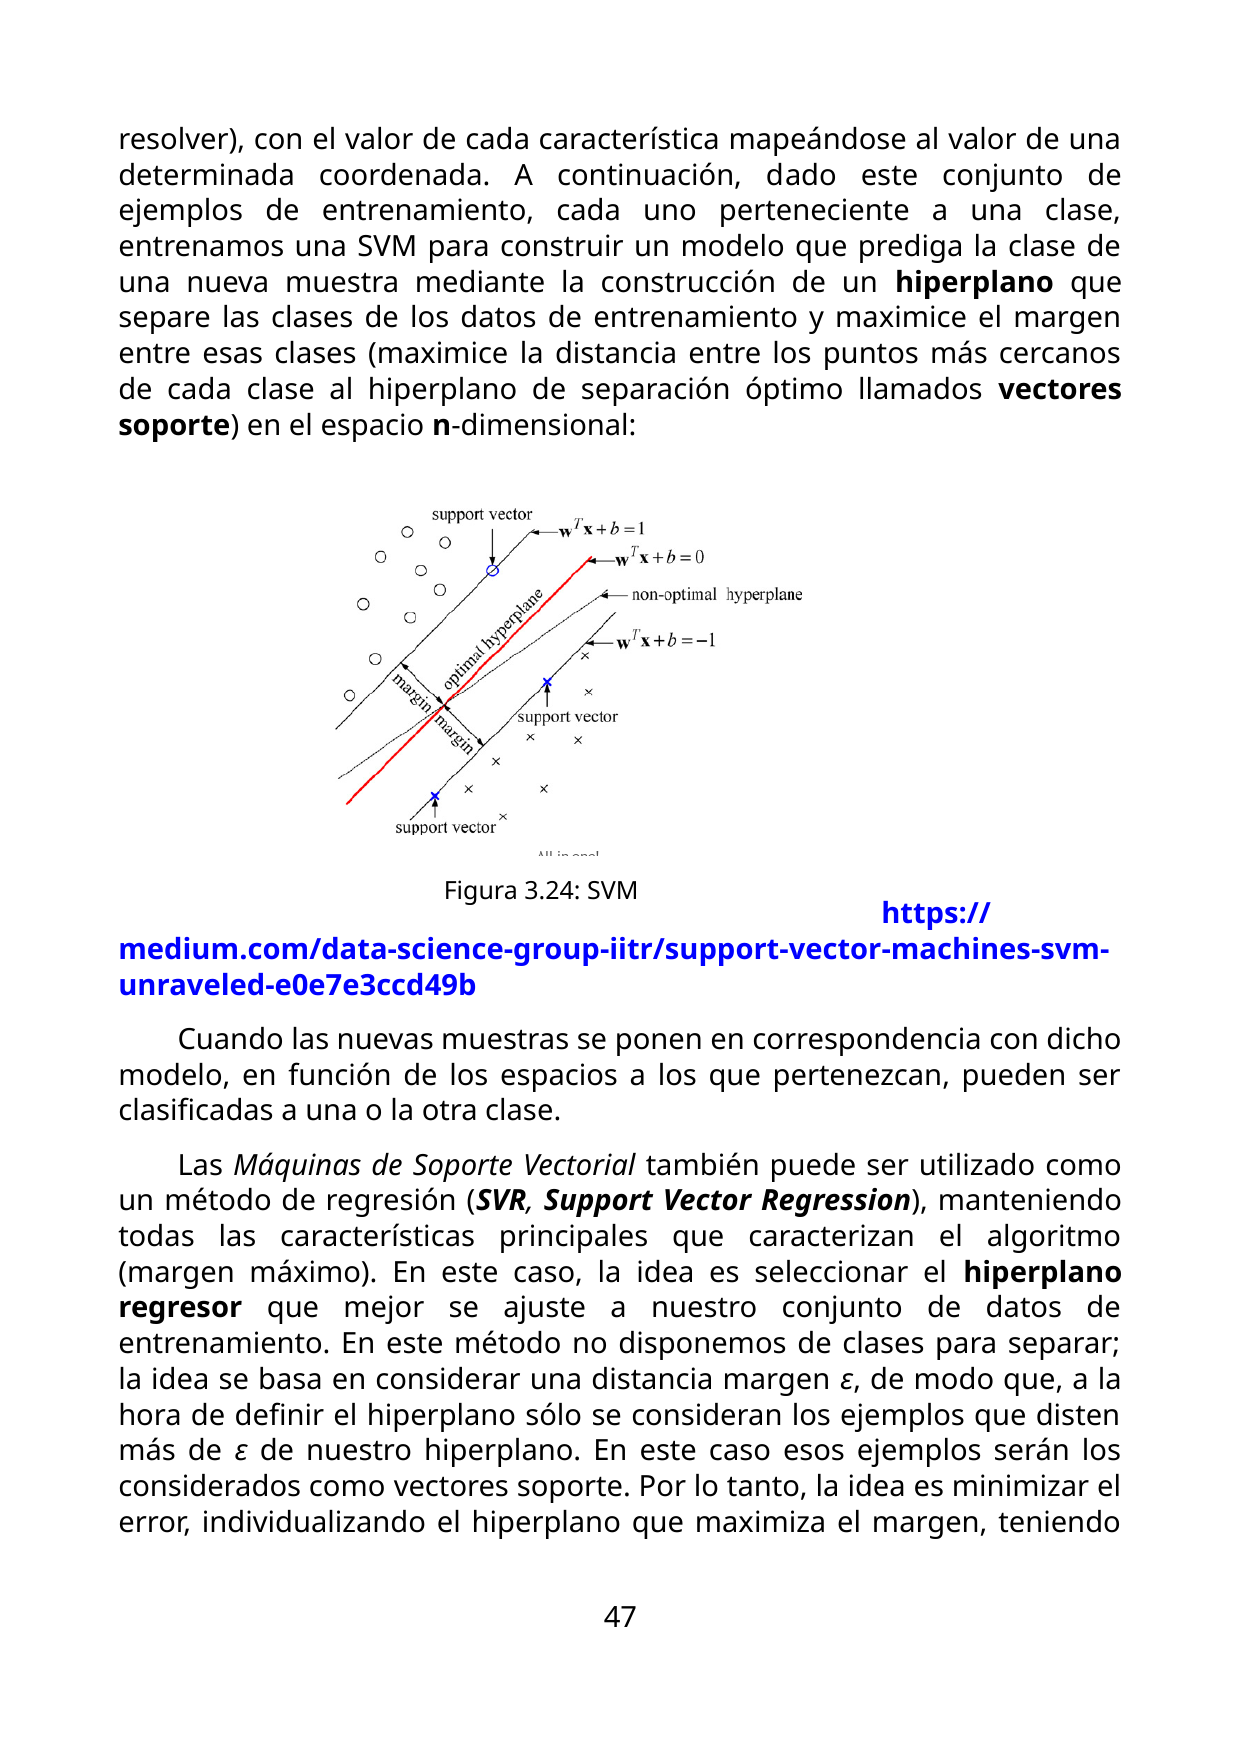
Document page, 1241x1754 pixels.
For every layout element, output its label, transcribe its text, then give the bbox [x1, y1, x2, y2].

picture [259, 491, 822, 856]
text Figura 3.24: SVM [260, 856, 822, 907]
text resolver), con el valor de cada característica mapeándose al valor de una determinada coordenada. A continuación, dado este conjunto de ejemplos de entrenamiento, cada uno perteneciente a una clase, entrenamos una SVM para construir un modelo que prediga la clase de una nueva muestra mediante la construcción de un hiperplano que separe las clases de los datos de entrenamiento y maximice el margen entre esas clases (maximice la distancia entre los puntos más cercanos de cada clase al hiperplano de separación óptimo llamados vectores soporte) en el espacio n-dimensional: [118, 118, 1122, 444]
text https://medium.com/data-science-group-iitr/support-vector-machines-svm-unraveled-e0e7e3ccd49b [118, 892, 1122, 1003]
text Cuando las nuevas muestras se ponen en correspondencia con dicho modelo, en función de los espacios a los que pertenezcan, pueden ser clasificadas a una o la otra clase. [118, 1018, 1122, 1129]
text Las Máquinas de Soporte Vectorial también puede ser utilizado como un método de regresión (SVR, Support Vector Regression), manteniendo todas las características principales que caracterizan el algoritmo (margen máximo). En este caso, la idea es seleccionar el hiperplano regresor que mejor se ajuste a nuestro conjunto de datos de entrenamiento. En este método no disponemos de clases para separar; la idea se basa en considerar una distancia margen ε, de modo que, a la hora de definir el hiperplano sólo se consideran los ejemplos que disten más de ε de nuestro hiperplano. En este caso esos ejemplos serán los considerados como vectores soporte. Por lo tanto, la idea es minimizar el error, individualizando el hiperplano que maximiza el margen, teniendo [118, 1144, 1122, 1541]
